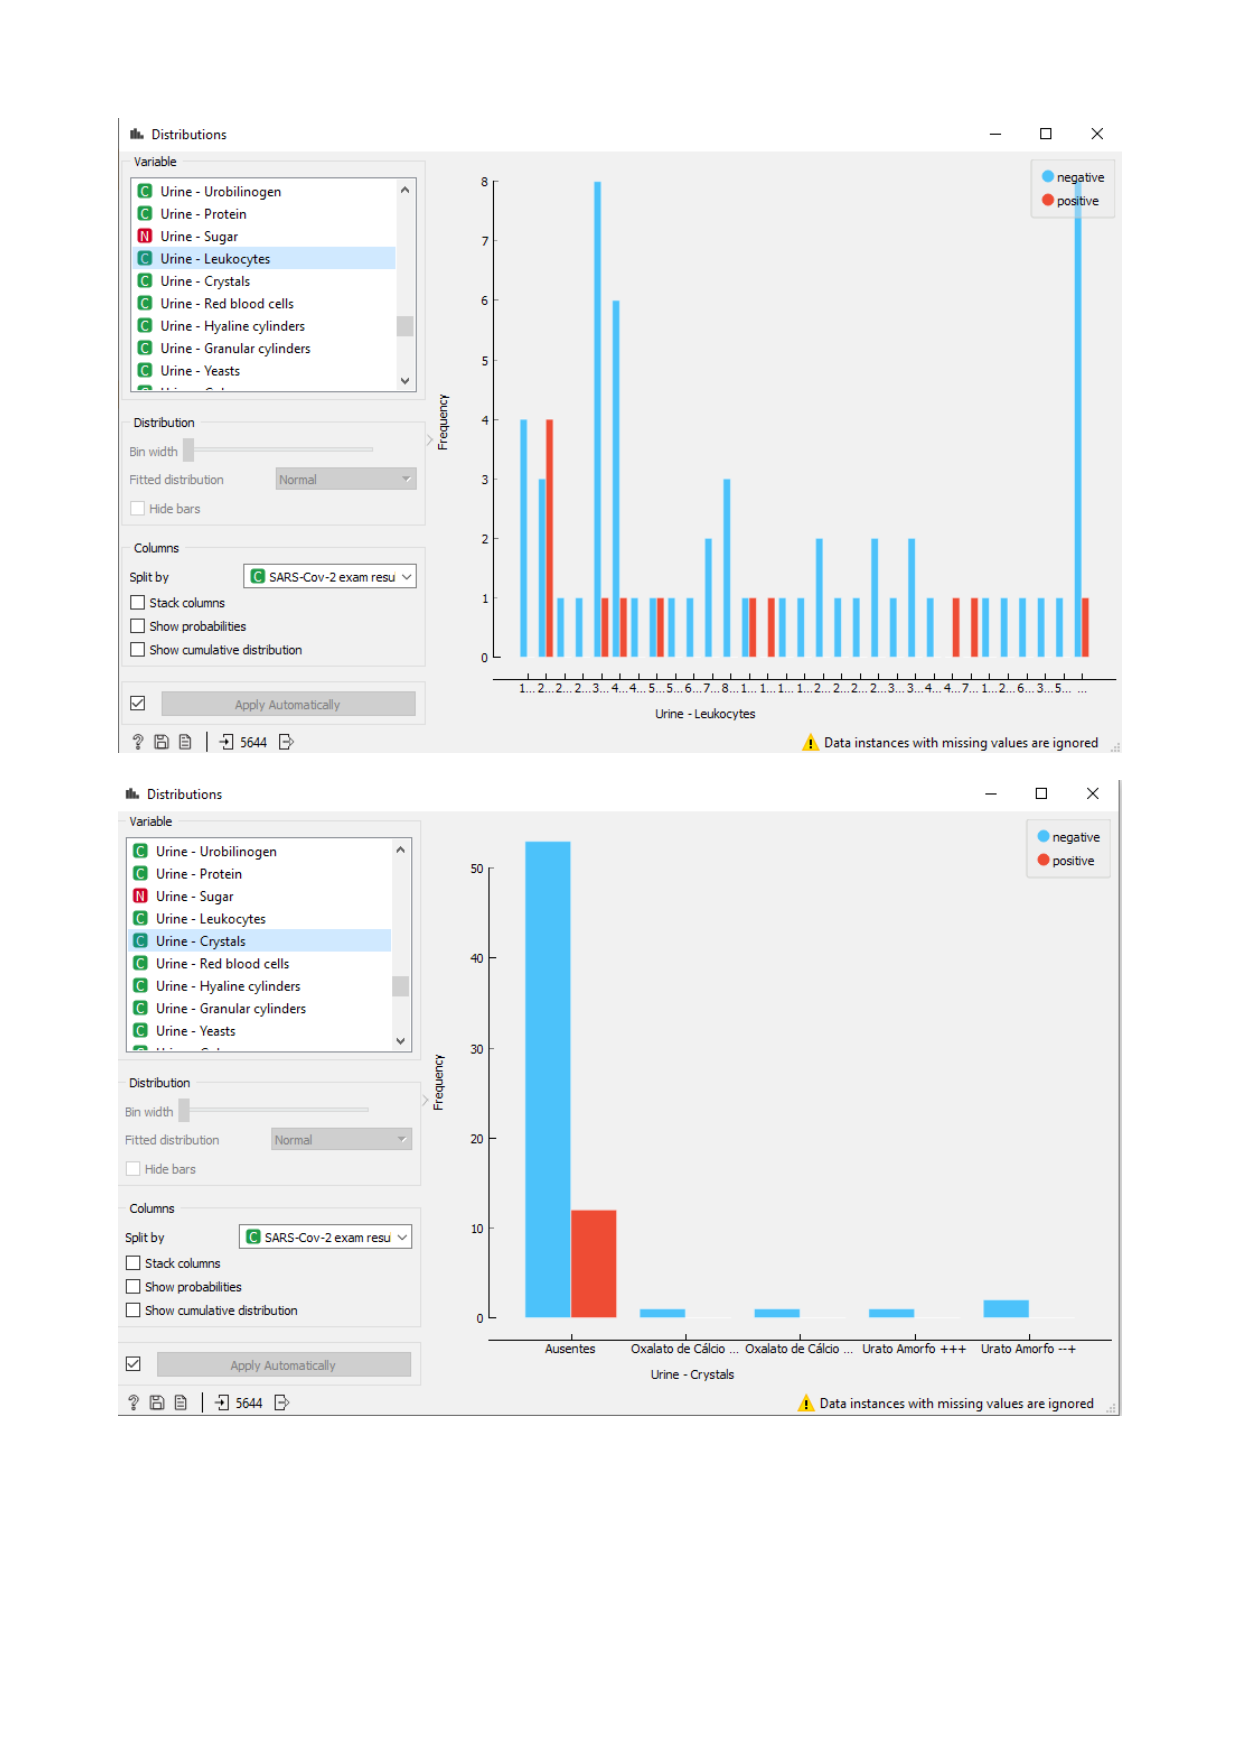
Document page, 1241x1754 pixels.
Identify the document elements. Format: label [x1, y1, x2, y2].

picture [118, 780, 1122, 1416]
picture [118, 118, 1122, 753]
